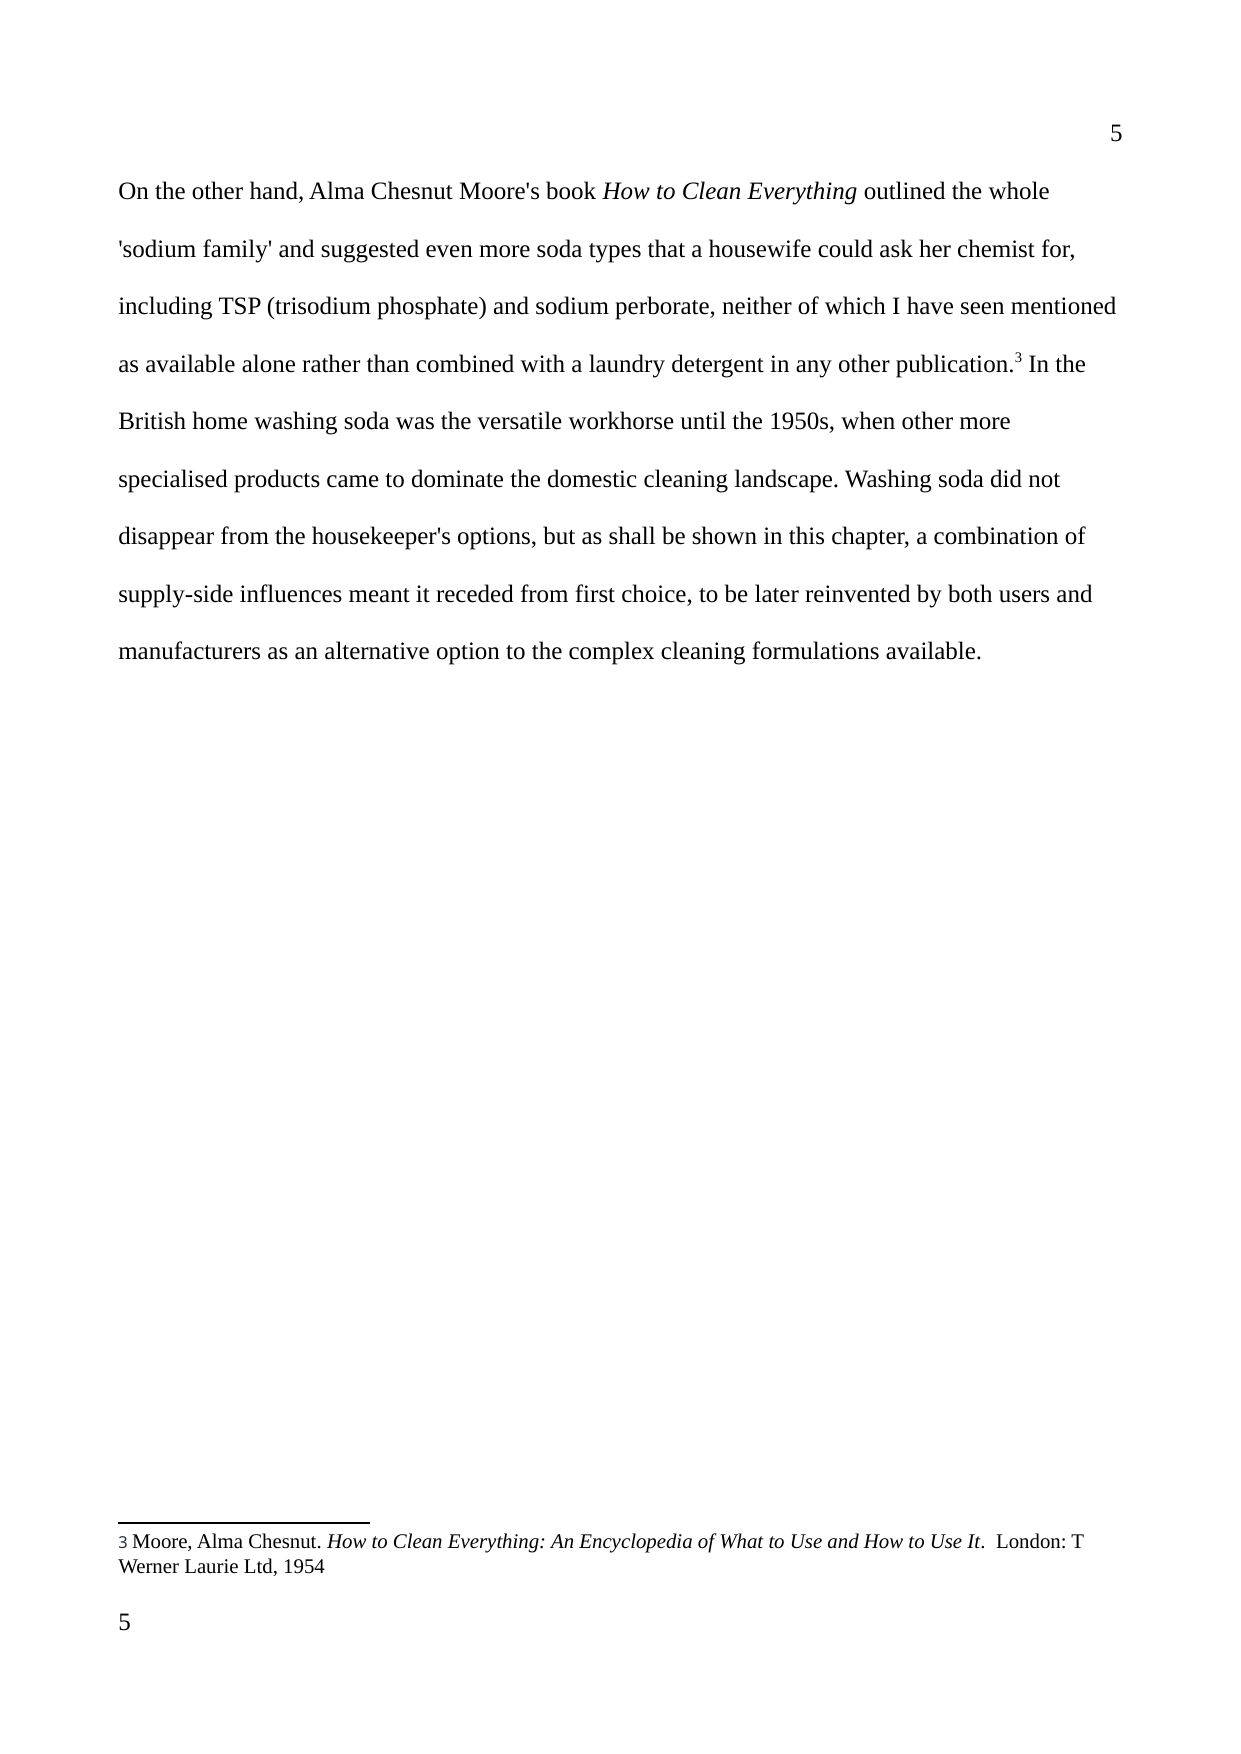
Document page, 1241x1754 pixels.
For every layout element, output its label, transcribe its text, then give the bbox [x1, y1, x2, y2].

text Moore, Alma Chesnut. How to Clean Everything: An Encyclopedia of What to Use and How to Use It. London: T Werner Laurie Ltd, 1954 [118, 1529, 1122, 1578]
text On the other hand, Alma Chesnut Moore's book How to Clean Everything outlined the whole 'sodium family' and suggested even more soda types that a housewife could ask her chemist for, including TSP (trisodium phosphate) and sodium perborate, neither of which I have seen mentioned as available alone rather than combined with a laundry detergent in any other publication. In the British home washing soda was the versatile workhorse until the 1950s, when other more specialised products came to dominate the domestic cleaning landscape. Washing soda did not disappear from the housekeeper's options, but as shall be shown in this chapter, a combination of supply-side influences meant it receded from first choice, to be later reinvented by both users and manufacturers as an alternative option to the complex cleaning formulations available. [118, 176, 1122, 665]
